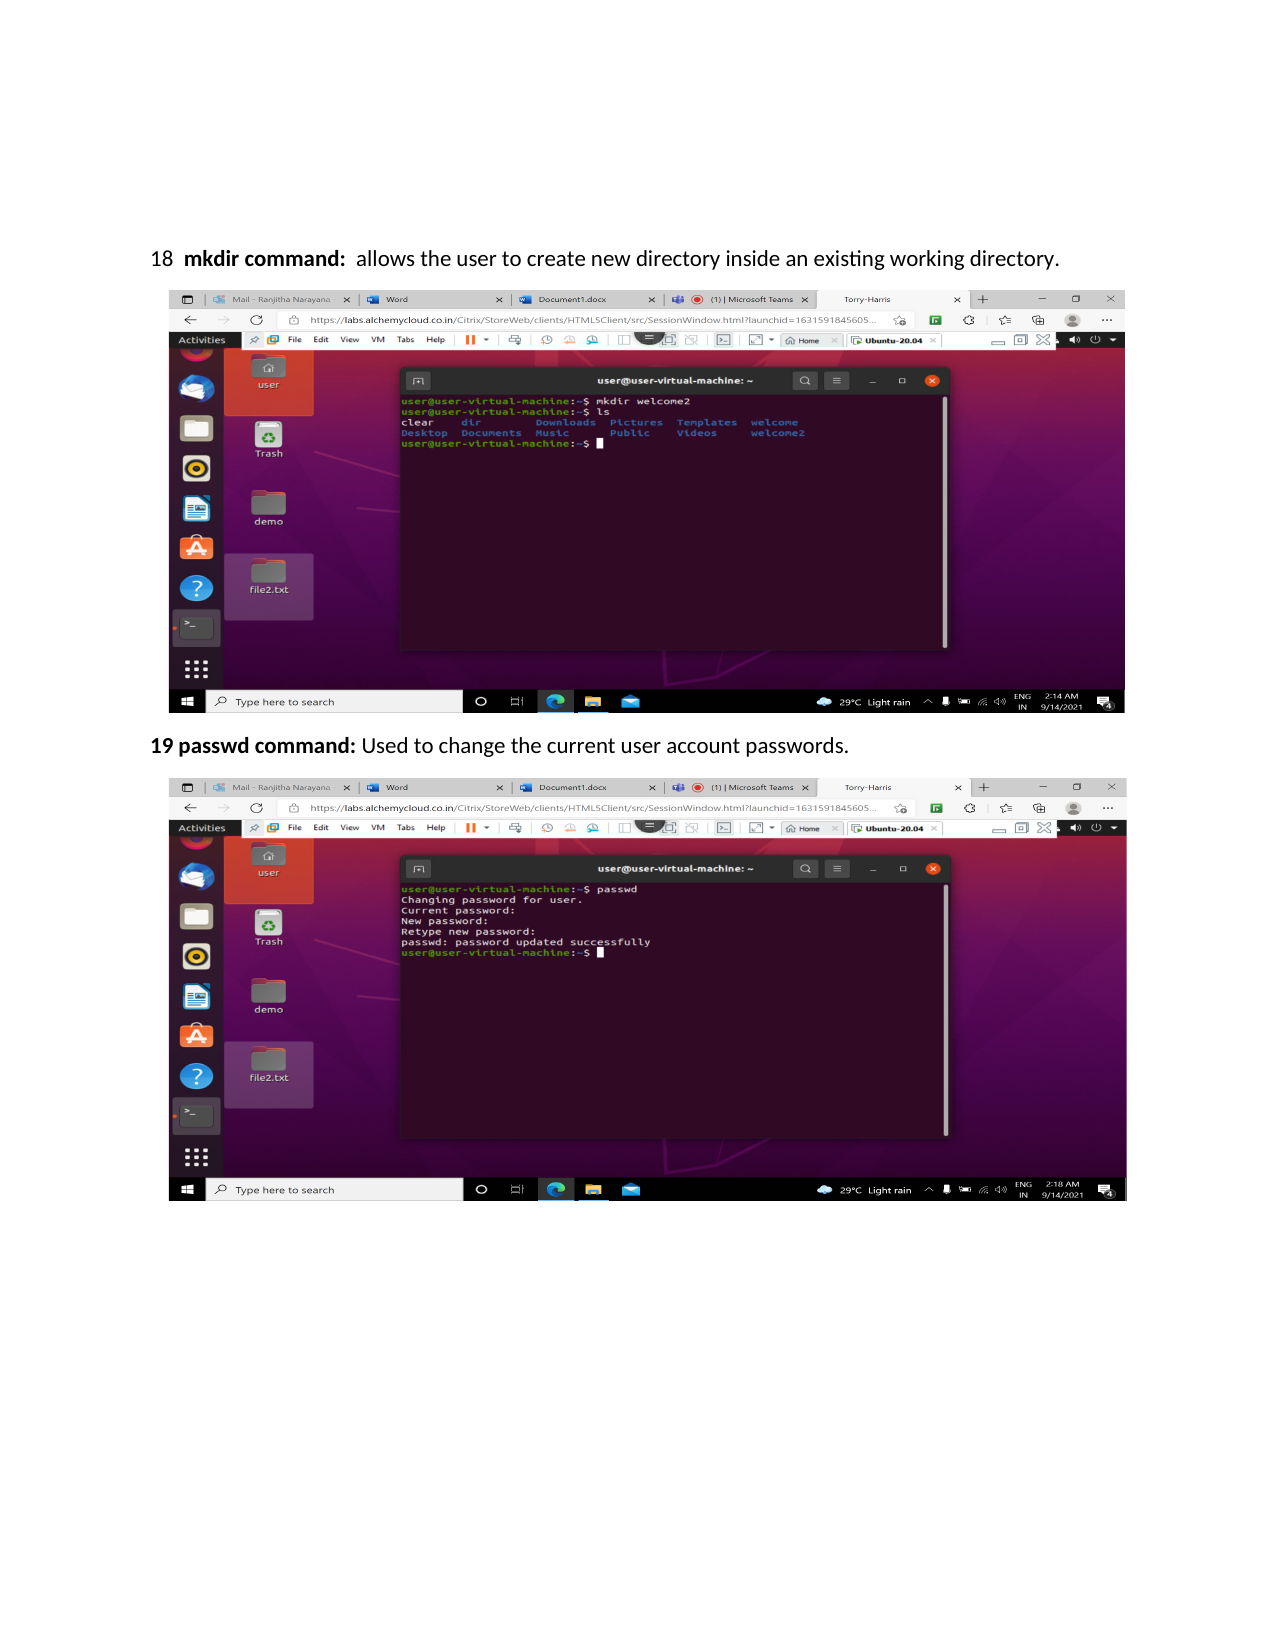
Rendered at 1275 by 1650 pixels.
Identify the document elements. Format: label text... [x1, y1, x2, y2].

text 19 passwd command: Used to change the current user account passwords. [150, 731, 1125, 759]
picture [168, 778, 1127, 1201]
text 18 mkdir command: allows the user to create new directory inside an existing working directory. [150, 244, 1125, 272]
picture [168, 290, 1125, 713]
